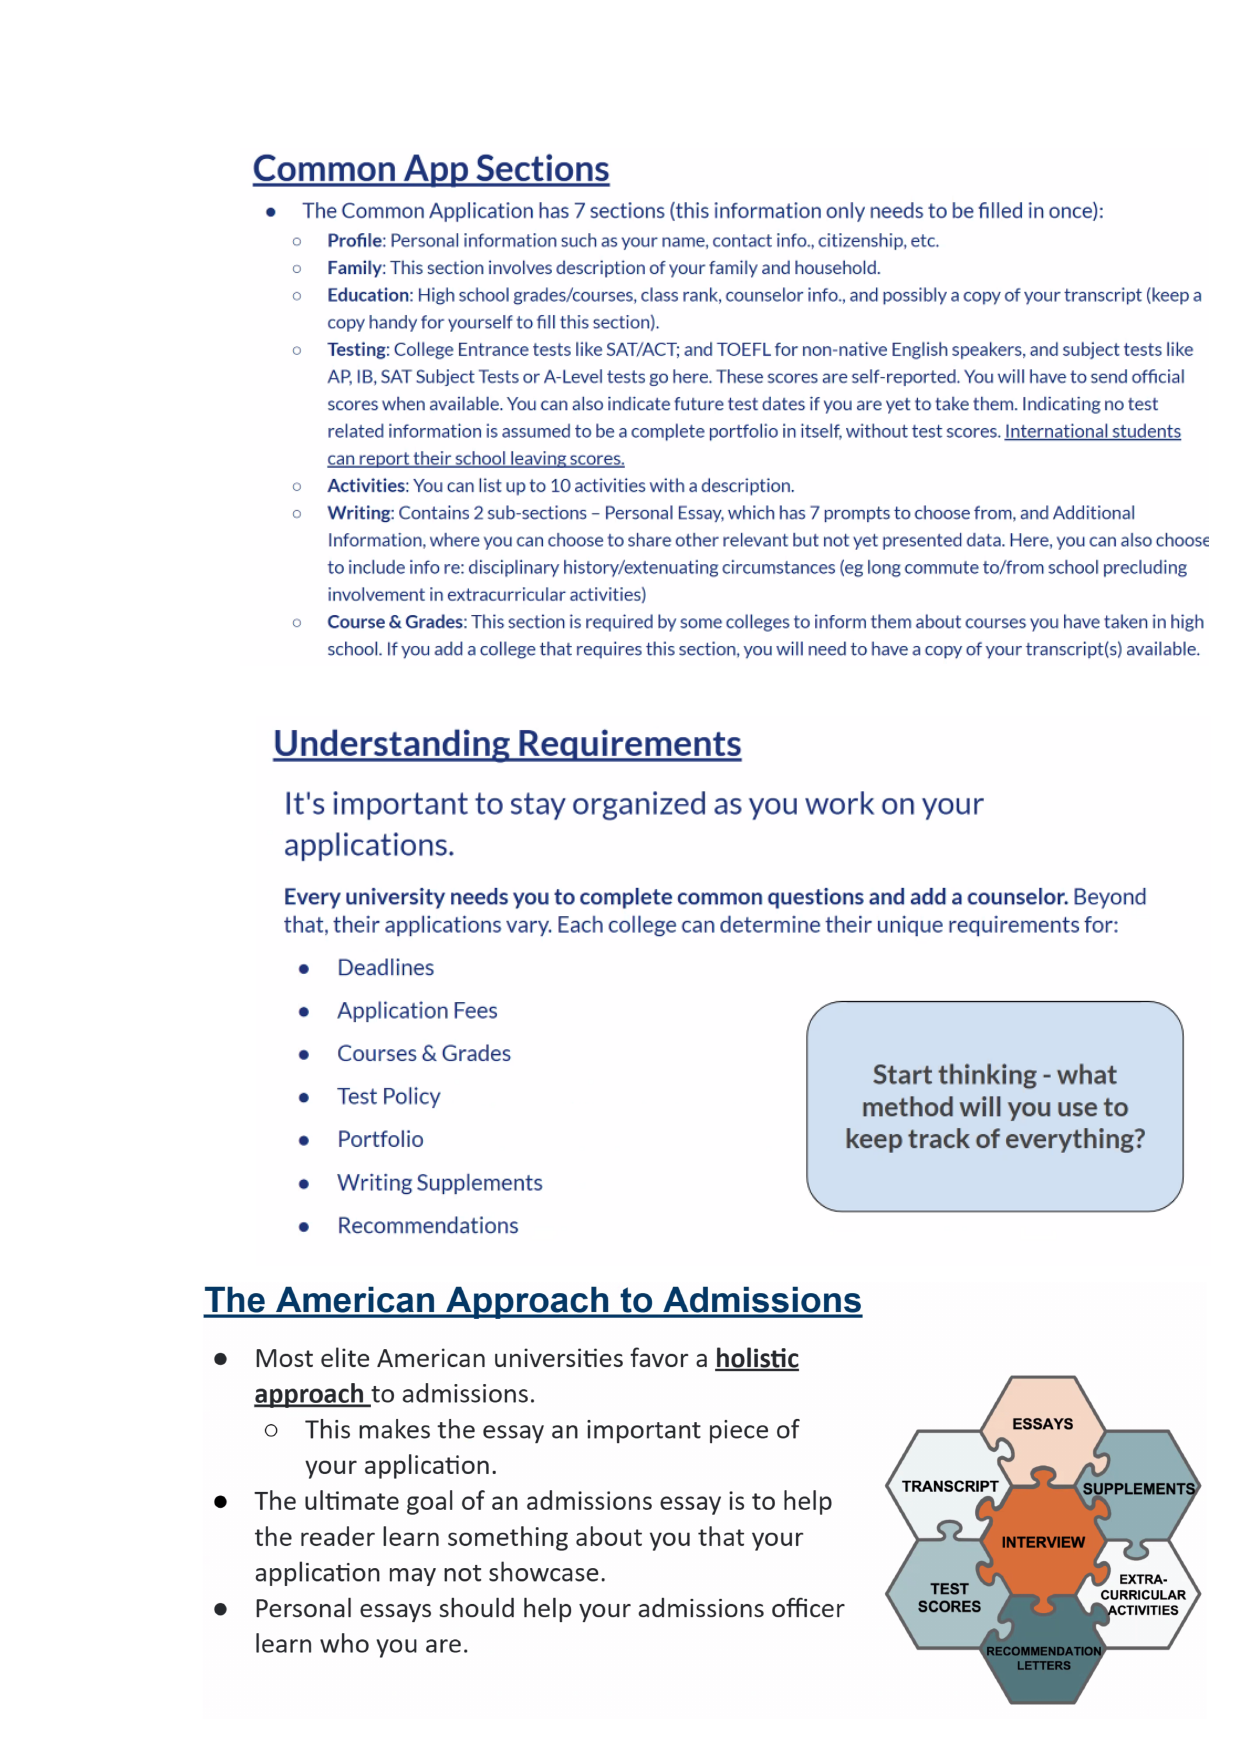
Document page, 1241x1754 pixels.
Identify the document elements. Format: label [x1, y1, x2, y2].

picture [256, 716, 1212, 1266]
picture [202, 1282, 1207, 1719]
picture [240, 148, 1209, 666]
